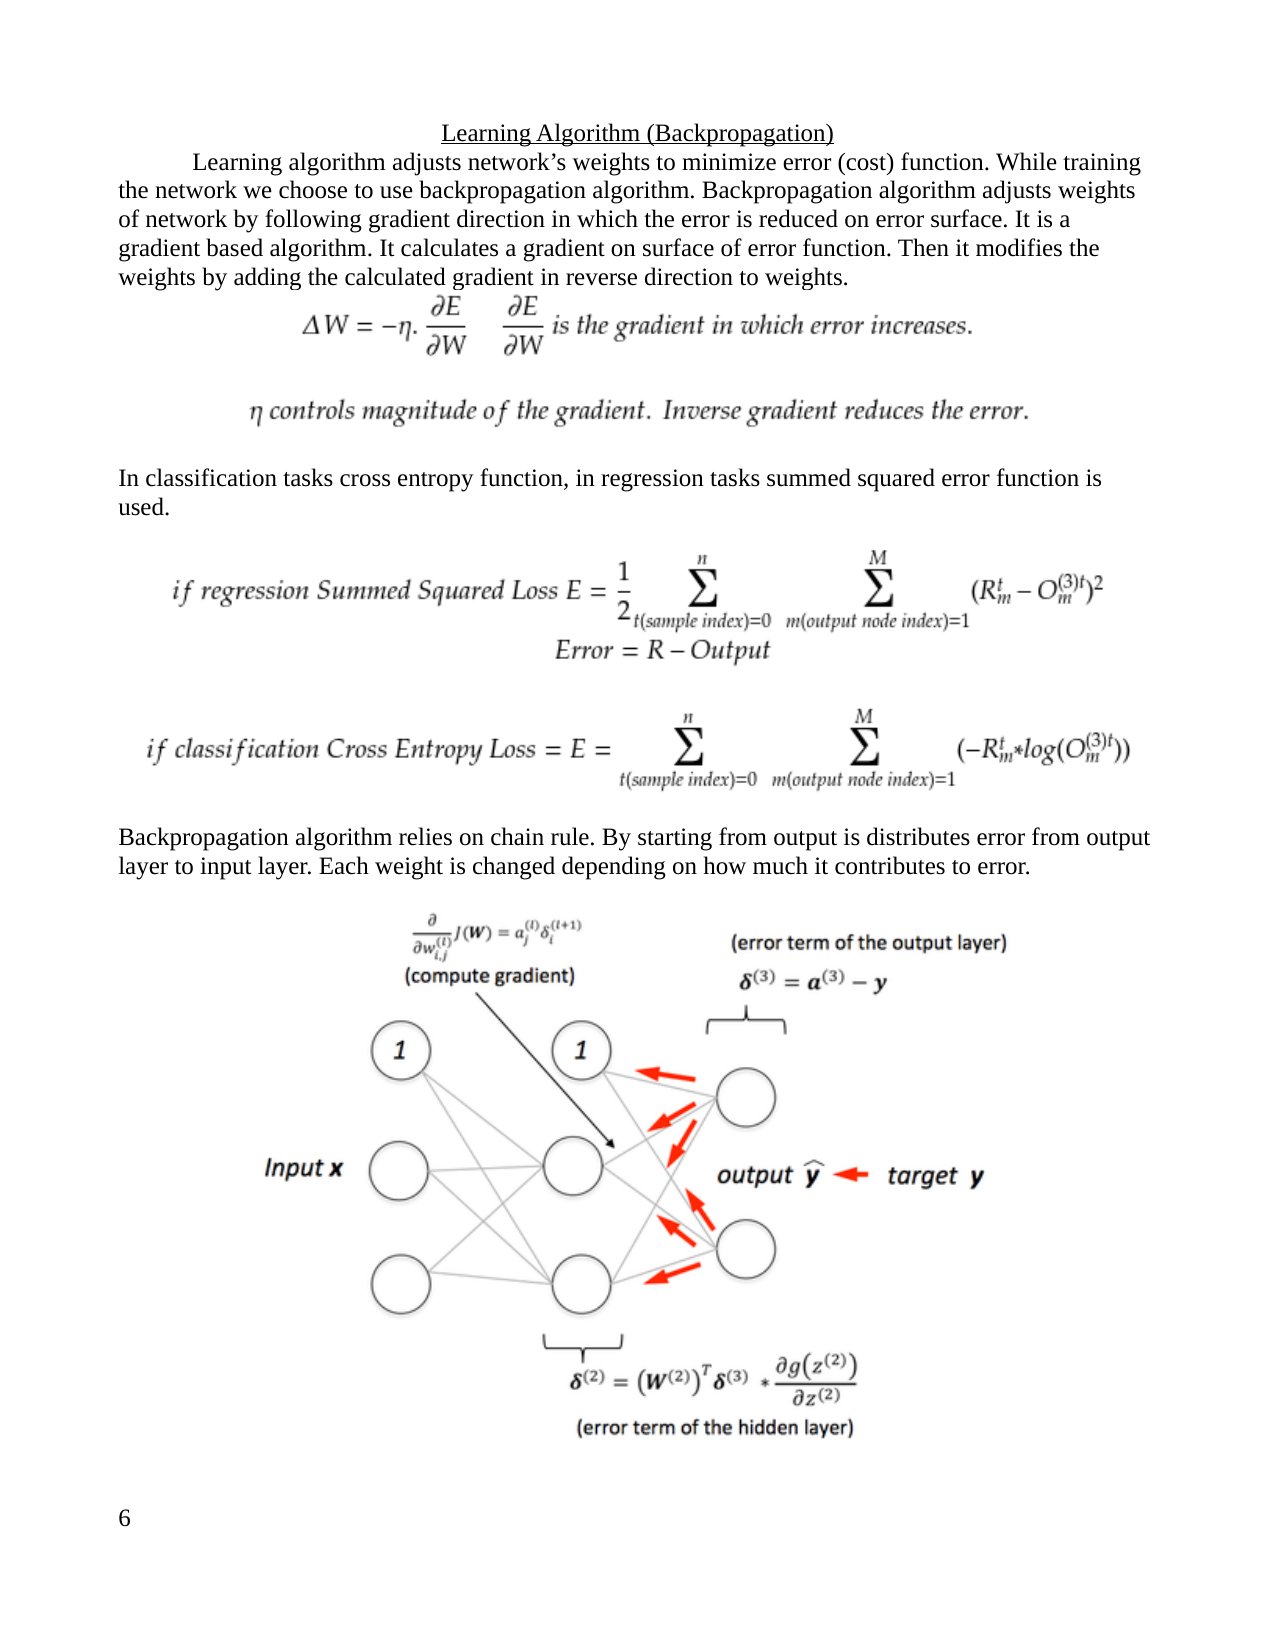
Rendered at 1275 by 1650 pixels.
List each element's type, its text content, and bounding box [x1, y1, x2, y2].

text Learning algorithm adjusts network’s weights to minimize error (cost) function. While training the network we choose to use backpropagation algorithm. Backpropagation algorithm adjusts weights of network by following gradient direction in which the error is reduced on error surface. It is a gradient based algorithm. It calculates a gradient on surface of error function. Then it modifies the weights by adding the calculated gradient in reverse direction to weights. [118, 147, 1157, 291]
picture [239, 290, 1036, 446]
text Backpropagation algorithm relies on chain rule. By starting from output is distributes error from output layer to input layer. Each weight is changed depending on how much it contributes to error. [118, 822, 1157, 880]
text In classification tasks cross entropy function, in regression tasks summed squared error function is used. [118, 463, 1157, 521]
picture [124, 549, 1142, 794]
picture [258, 908, 1017, 1465]
text Learning Algorithm (Backpropagation) [118, 118, 1157, 147]
